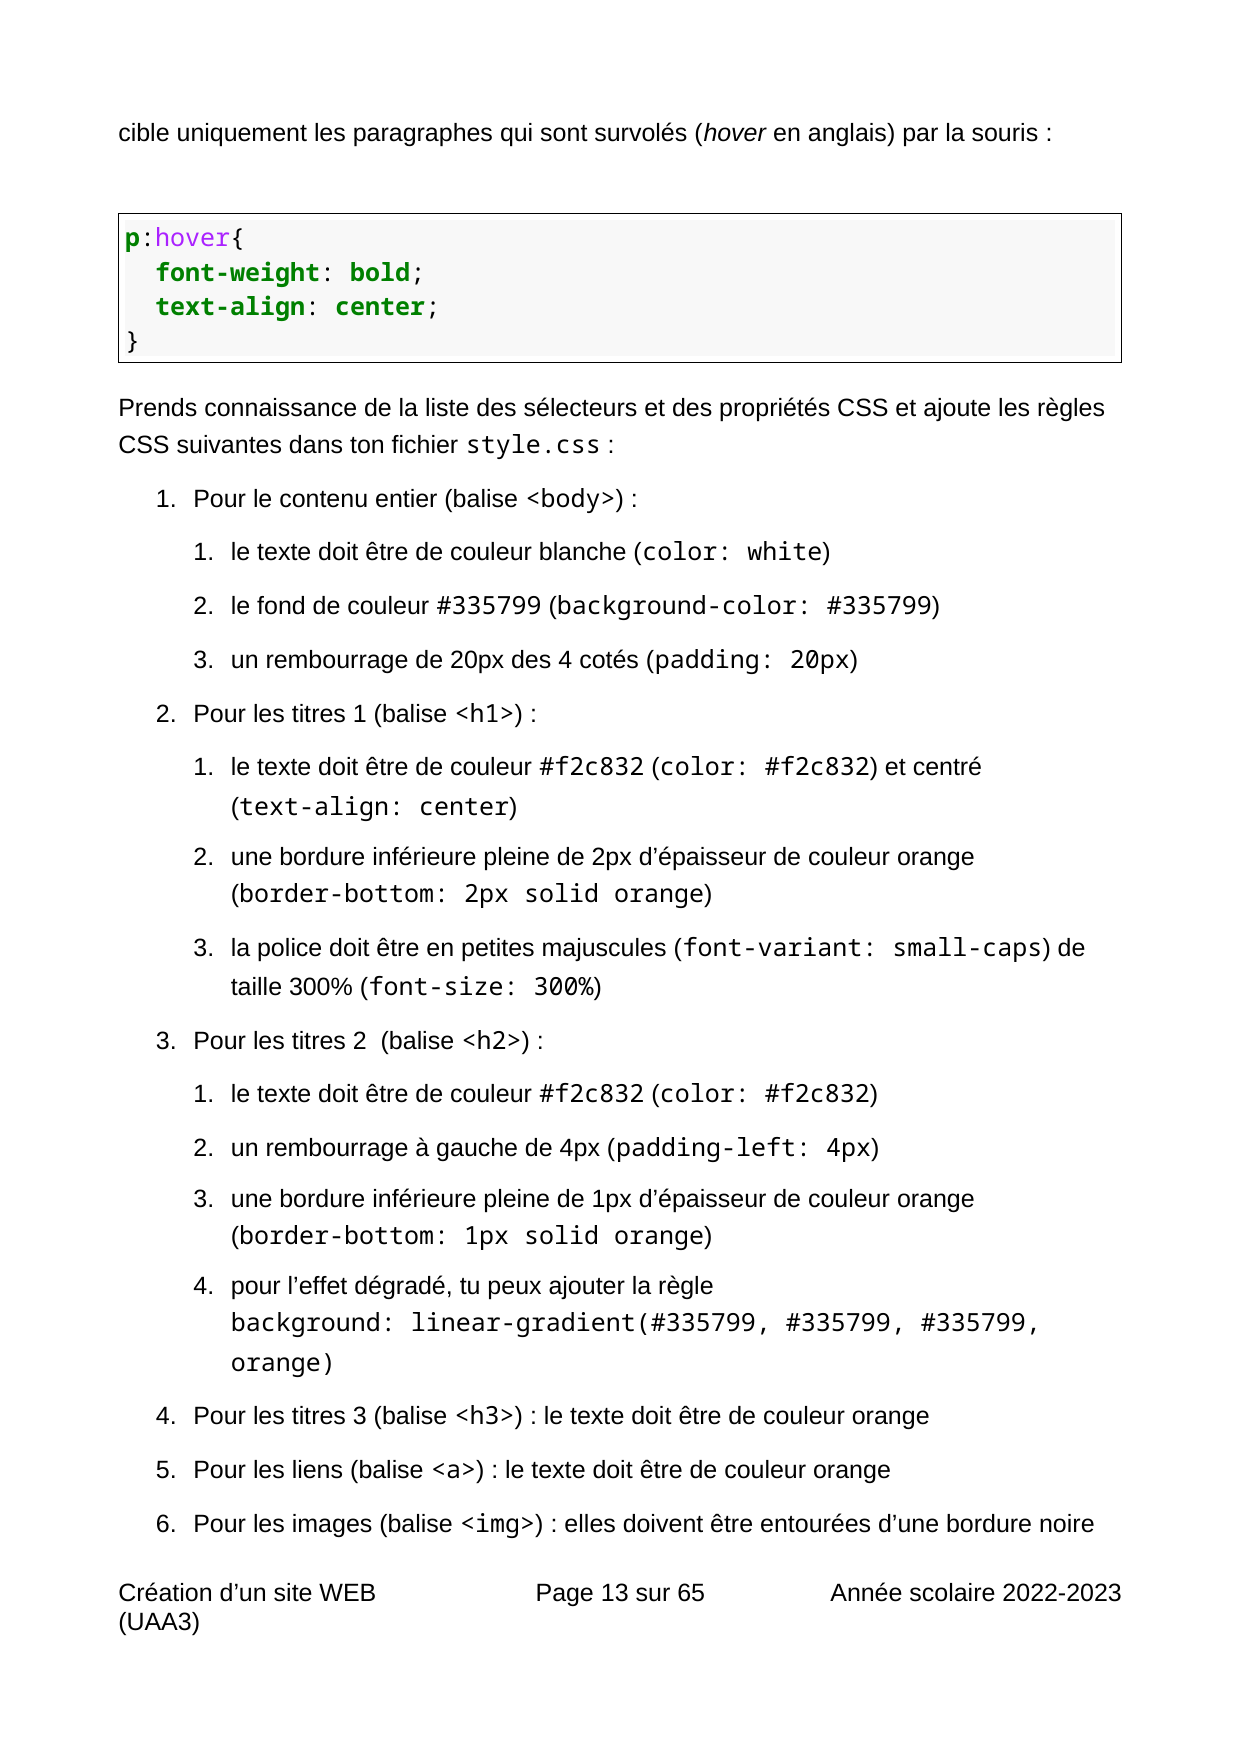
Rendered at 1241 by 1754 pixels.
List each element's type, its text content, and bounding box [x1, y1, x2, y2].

list le texte doit être de couleur #f2c832 (color: #f2c832) et centré (text-align: center) [193, 749, 1122, 822]
list Pour les titres 3 (balise <h3>) : le texte doit être de couleur orange [156, 1398, 1122, 1432]
list un rembourrage à gauche de 4px (padding-left: 4px) [193, 1130, 1122, 1164]
text cible uniquement les paragraphes qui sont survolés (hover en anglais) par la souris : [118, 118, 1122, 147]
list Pour les images (balise <img>) : elles doivent être entourées d’une bordure noire [156, 1506, 1122, 1539]
list le texte doit être de couleur blanche (color: white) [193, 534, 1122, 568]
list une bordure inférieure pleine de 2px d’épaisseur de couleur orange (border-bottom: 2px solid orange) [193, 842, 1122, 910]
list le texte doit être de couleur #f2c832 (color: #f2c832) [193, 1076, 1122, 1110]
list pour l’effet dégradé, tu peux ajouter la règle background: linear-gradient(#335799, #335799, #335799, orange) [193, 1271, 1122, 1378]
text Prends connaissance de la liste des sélecteurs et des propriétés CSS et ajoute les règles CSS suivantes dans ton fichier style.css : [118, 393, 1122, 461]
list la police doit être en petites majuscules (font-variant: small-caps) de taille 300% (font-size: 300%) [193, 929, 1122, 1003]
list Pour les titres 2 (balise <h2>) : [156, 1022, 1122, 1056]
list Pour les liens (balise <a>) : le texte doit être de couleur orange [156, 1452, 1122, 1486]
table_header p:hover{ font-weight: bold; text-align: center; } [119, 214, 1121, 362]
list le fond de couleur #335799 (background-color: #335799) [193, 588, 1122, 622]
list Pour les titres 1 (balise <h1>) : [156, 695, 1122, 729]
list un rembourrage de 20px des 4 cotés (padding: 20px) [193, 641, 1122, 676]
list Pour le contenu entier (balise <body>) : [156, 480, 1122, 514]
list une bordure inférieure pleine de 1px d’épaisseur de couleur orange (border-bottom: 1px solid orange) [193, 1184, 1122, 1252]
